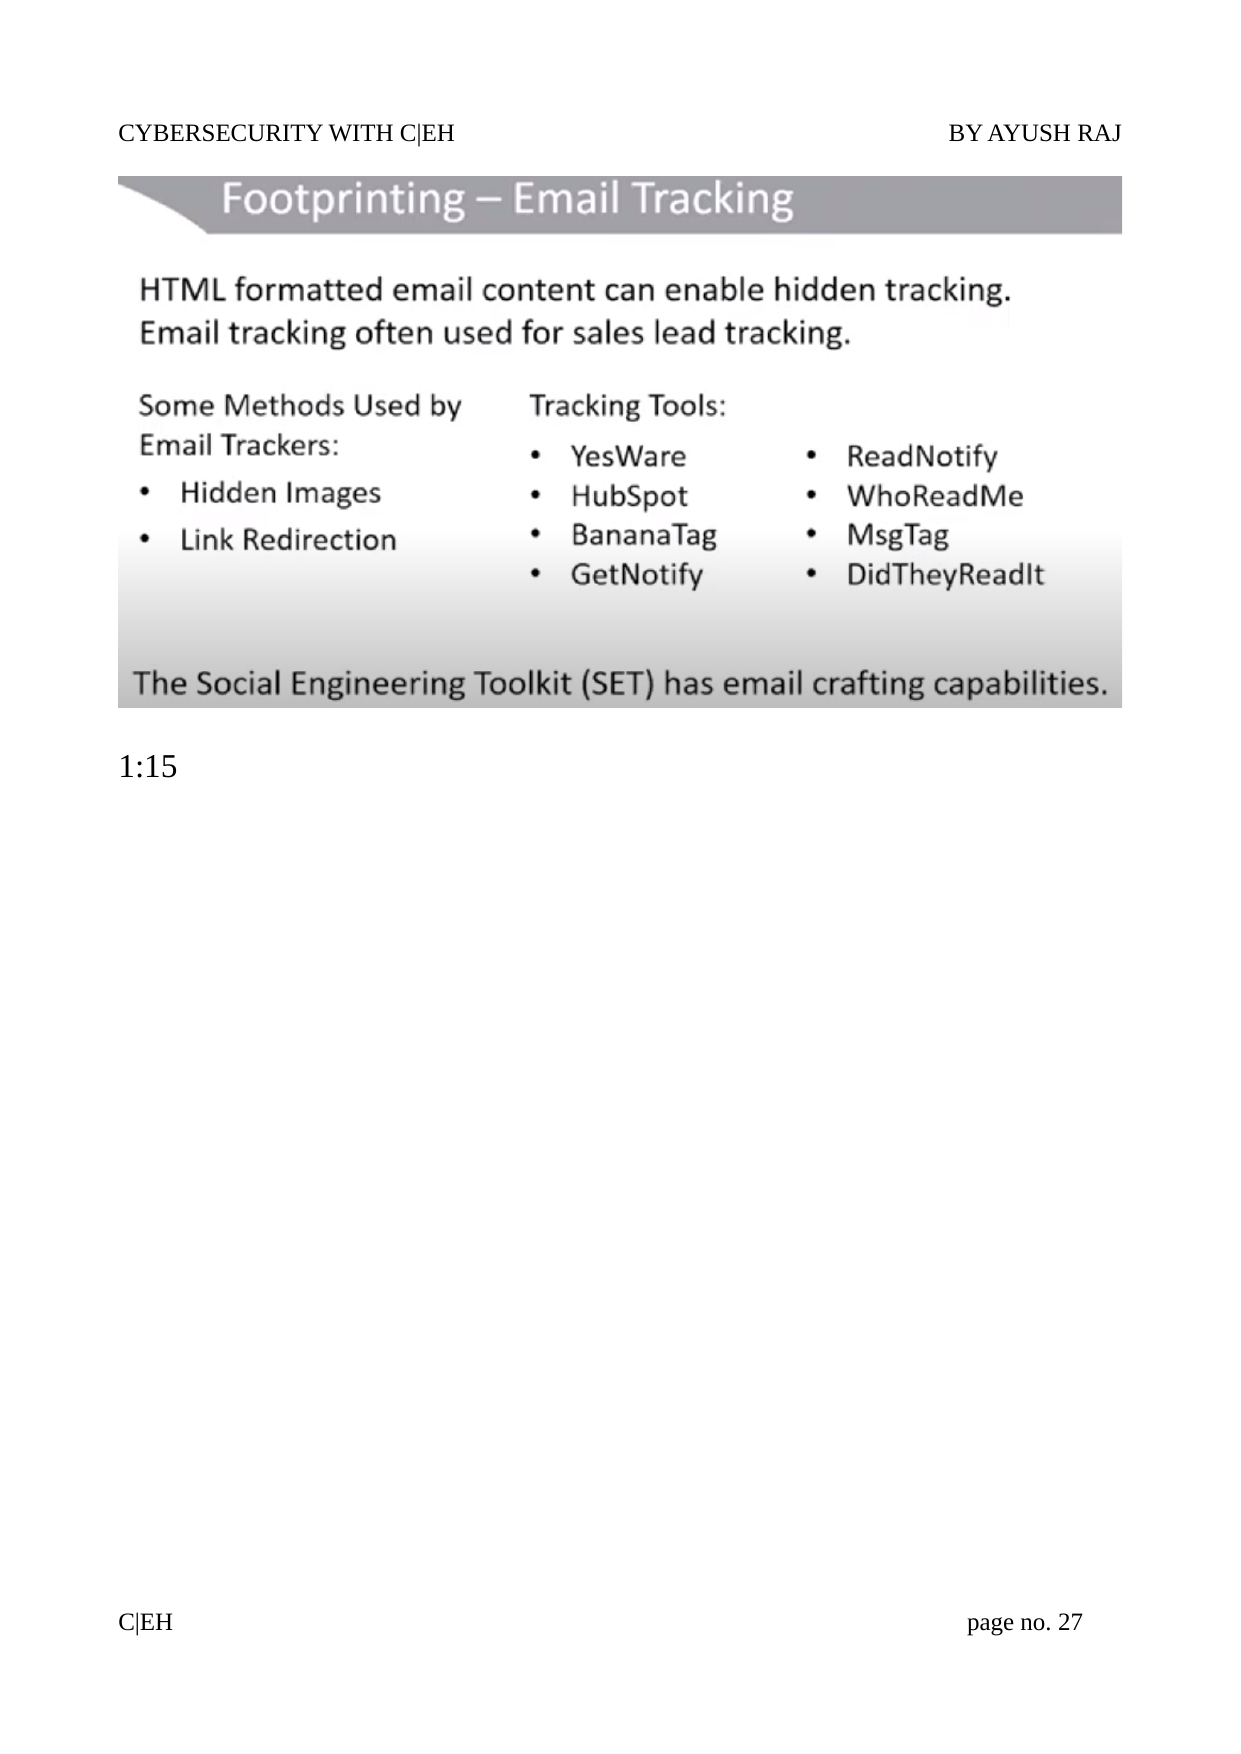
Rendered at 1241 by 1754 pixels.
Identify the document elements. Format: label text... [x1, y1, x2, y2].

text 1:15 [118, 746, 1122, 784]
picture [118, 176, 1123, 708]
